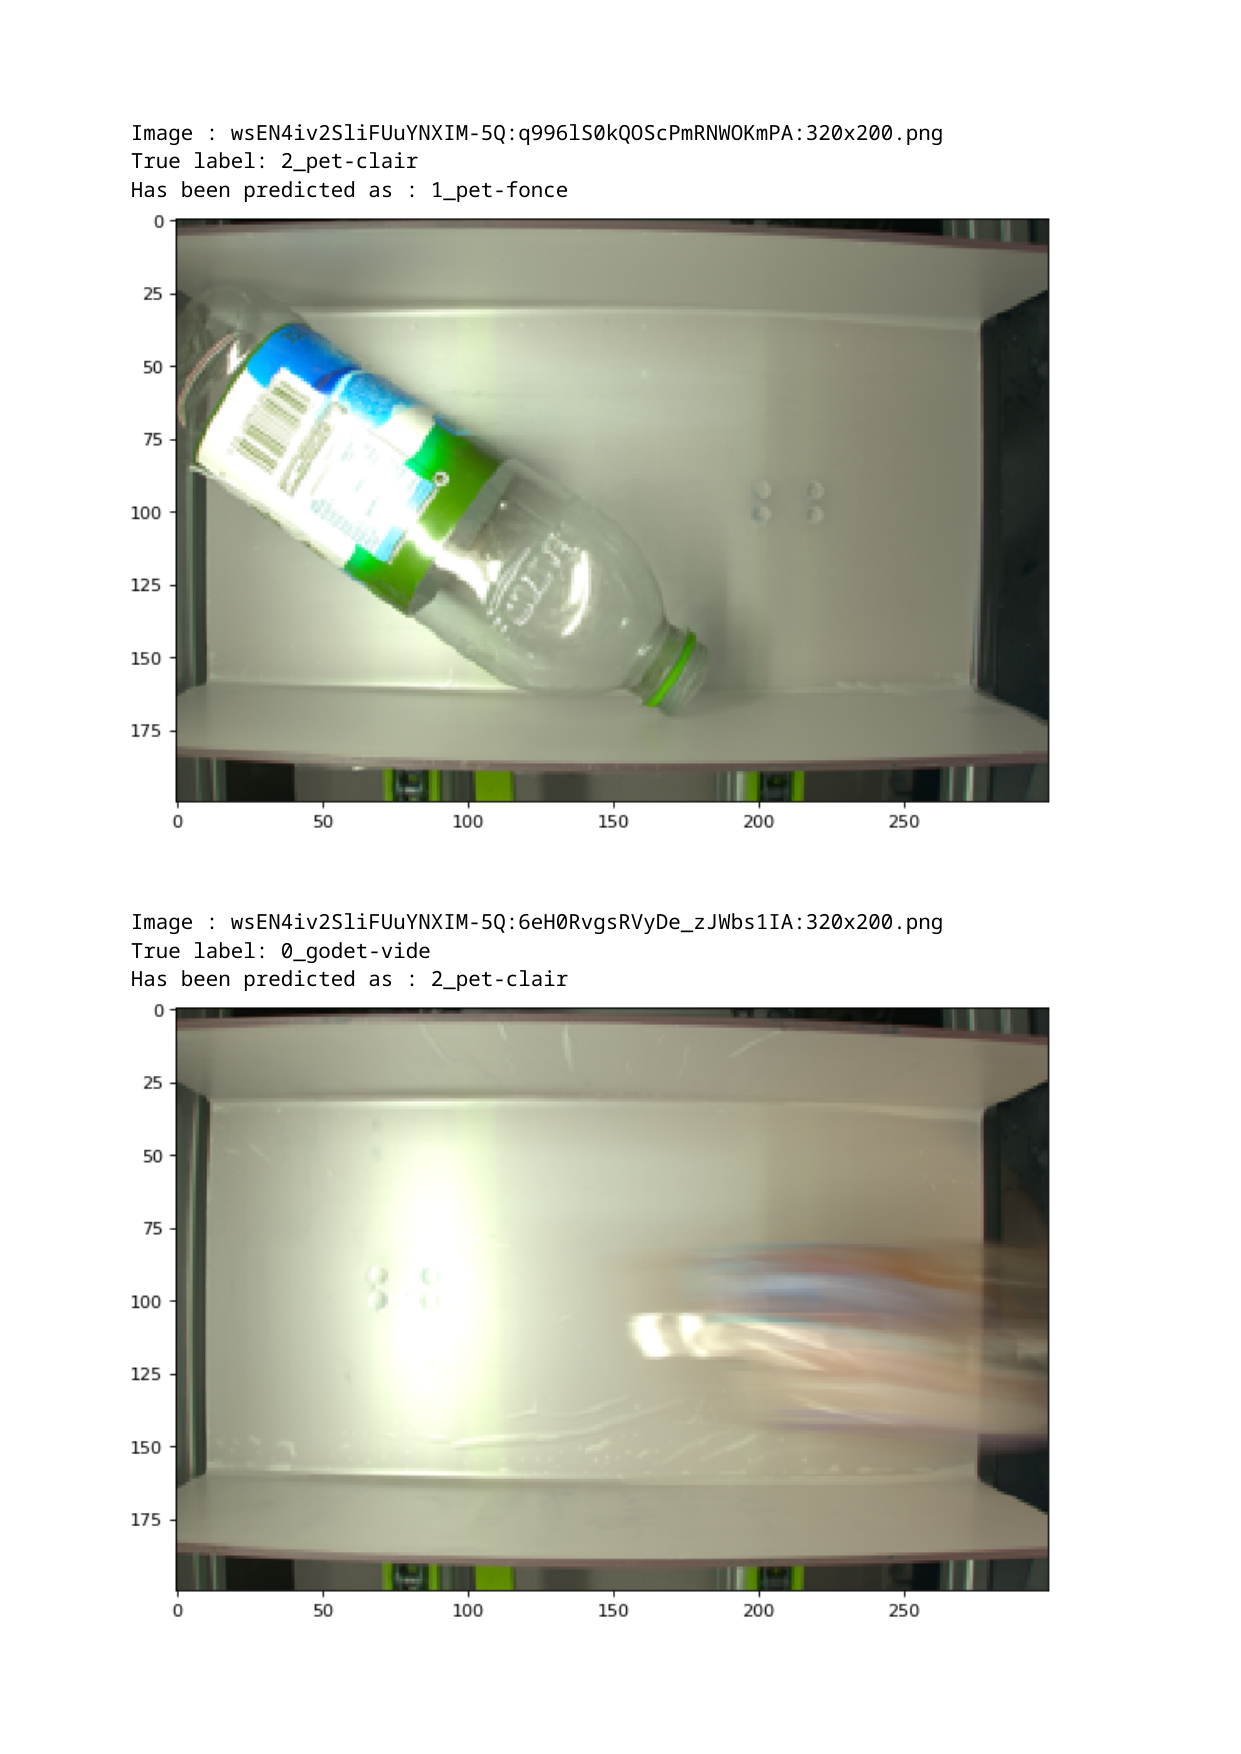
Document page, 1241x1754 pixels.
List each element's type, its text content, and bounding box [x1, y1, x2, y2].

text Has been predicted as : 1_pet-fonce [118, 175, 1122, 204]
picture [118, 993, 1059, 1631]
text True label: 0_godet-vide [118, 936, 1122, 964]
picture [118, 203, 1059, 842]
text True label: 2_pet-clair [118, 147, 1122, 175]
text Image : wsEN4iv2SliFUuYNXIM-5Q:6eH0RvgsRVyDe_zJWbs1IA:320x200.png [118, 907, 1122, 936]
text Has been predicted as : 2_pet-clair [118, 964, 1122, 993]
text Image : wsEN4iv2SliFUuYNXIM-5Q:q996lS0kQOScPmRNWOKmPA:320x200.png [118, 118, 1122, 147]
